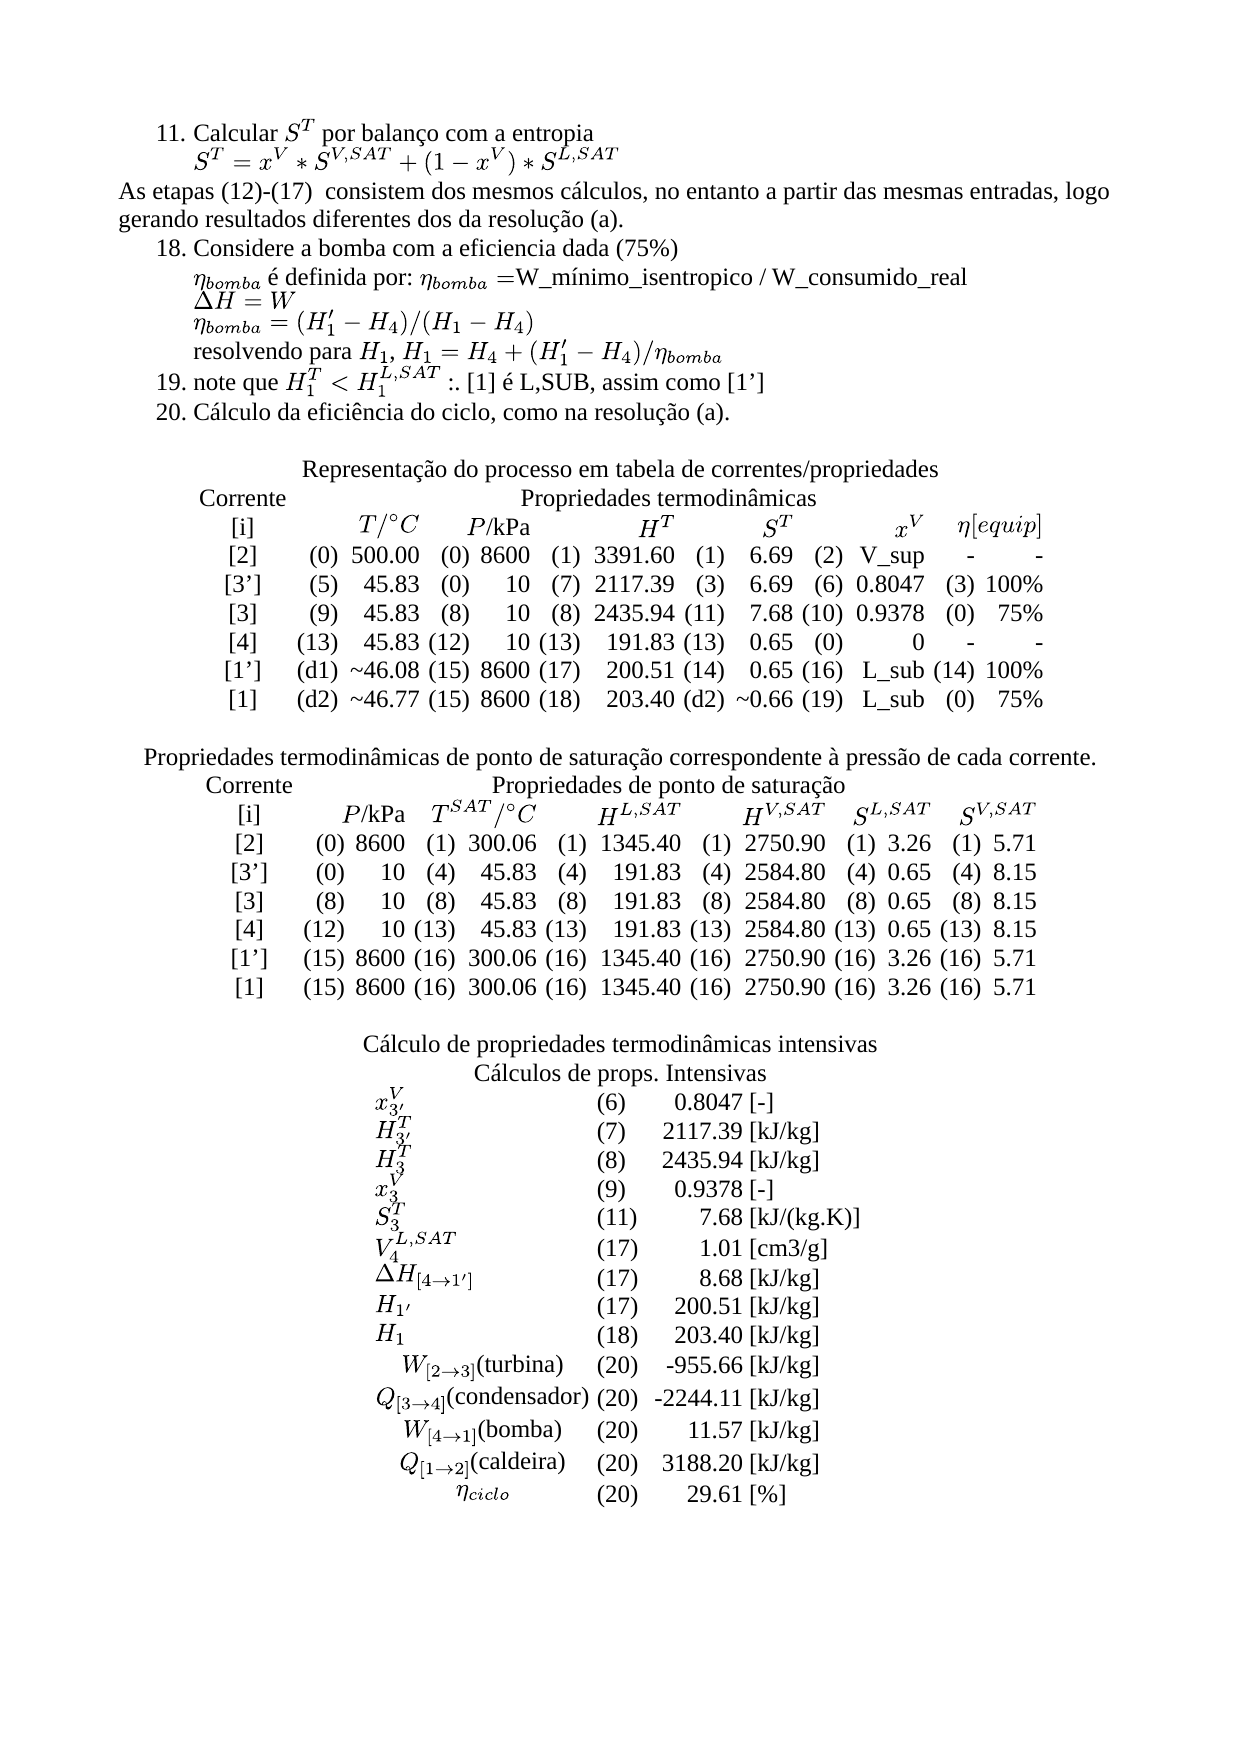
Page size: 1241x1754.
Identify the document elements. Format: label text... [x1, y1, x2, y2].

table_cell (9) [291, 598, 341, 627]
table_cell 8600 [473, 684, 533, 713]
table_cell (13) [408, 915, 458, 943]
table_cell (3) [678, 569, 728, 598]
table_cell [kJ/kg] [746, 1291, 869, 1320]
table_cell (4) [540, 857, 590, 886]
table_cell 1345.40 [590, 972, 684, 1001]
table_header Propriedades de ponto de saturação [298, 771, 1039, 799]
table_cell (20) [594, 1479, 644, 1508]
table_cell 0.8047 [846, 569, 928, 598]
table_cell 8.15 [984, 915, 1039, 943]
table_cell [kJ/kg] [746, 1381, 869, 1414]
table_cell -955.66 [644, 1349, 746, 1381]
table_cell (16) [684, 972, 734, 1001]
table_cell 2584.80 [734, 915, 829, 943]
table_cell 5.71 [984, 972, 1039, 1001]
table_cell (13) [678, 627, 728, 656]
table_cell 5.71 [984, 828, 1039, 857]
table_cell (4) [829, 857, 879, 886]
table_cell 8600 [348, 828, 408, 857]
list note que :. [1] é L,SUB, assim como [1’] [441, 366, 1122, 397]
table_cell 2435.94 [644, 1145, 746, 1174]
table_cell (17) [594, 1263, 644, 1291]
table_cell [928, 512, 1046, 541]
table_cell (8) [423, 598, 473, 627]
table_cell (17) [594, 1291, 644, 1320]
table_cell (1) [678, 541, 728, 569]
table_cell (0) [423, 569, 473, 598]
table_cell [371, 1320, 593, 1349]
table_cell ~0.66 [728, 684, 796, 713]
table_cell 1.01 [644, 1231, 746, 1263]
table_cell [kJ/kg] [746, 1320, 869, 1349]
table_cell 0.9378 [846, 598, 928, 627]
table_cell 10 [473, 598, 533, 627]
table_cell (17) [594, 1231, 644, 1263]
table_cell 0.65 [728, 656, 796, 684]
table_cell [386, 1263, 593, 1291]
table_cell 3.26 [879, 828, 934, 857]
table_cell (16) [934, 972, 984, 1001]
table_cell 2584.80 [734, 857, 829, 886]
table_cell (11) [594, 1203, 644, 1231]
list Calcular por balanço com a entropia [156, 118, 1122, 176]
table_cell (20) [594, 1349, 644, 1381]
table_cell (13) [533, 627, 583, 656]
table_cell L_sub [846, 656, 928, 684]
table_cell (1) [540, 828, 590, 857]
table_cell /kPa [298, 799, 408, 828]
table_cell 100% [978, 656, 1046, 684]
table_cell [533, 512, 678, 541]
table_cell (8) [594, 1145, 644, 1174]
table_cell (bomba) [371, 1414, 593, 1446]
table_cell (15) [423, 656, 473, 684]
table_cell (16) [408, 972, 458, 1001]
table_cell - [978, 541, 1046, 569]
table_cell [796, 512, 928, 541]
text Cálculo de propriedades termodinâmicas intensivas [118, 1029, 1122, 1058]
table_cell [i] [194, 512, 291, 541]
table_cell (2) [796, 541, 846, 569]
text Propriedades termodinâmicas de ponto de saturação correspondente à pressão de cada corrente. [118, 742, 1122, 771]
table_cell (5) [291, 569, 341, 598]
table_cell 6.69 [728, 569, 796, 598]
table_cell (d2) [678, 684, 728, 713]
table_cell (condensador) [371, 1381, 593, 1414]
table_cell 8600 [473, 541, 533, 569]
table_cell 3.26 [879, 972, 934, 1001]
table_cell /kPa [423, 512, 533, 541]
table_cell (3) [928, 569, 978, 598]
table_cell 7.68 [728, 598, 796, 627]
table_cell (12) [298, 915, 348, 943]
table_cell (13) [684, 915, 734, 943]
table_cell - [928, 627, 978, 656]
table_cell 10 [348, 886, 408, 914]
table_cell [540, 799, 684, 828]
table_cell (6) [594, 1087, 644, 1116]
table_cell [kJ/kg] [746, 1414, 869, 1446]
table_header Corrente [194, 483, 291, 512]
table_cell [371, 1263, 384, 1291]
table_cell (15) [298, 943, 348, 972]
table_cell 8600 [473, 656, 533, 684]
table_cell (17) [533, 656, 583, 684]
table_cell 45.83 [341, 627, 423, 656]
table_cell 2750.90 [734, 943, 829, 972]
table_cell 8.15 [984, 886, 1039, 914]
table_cell [405, 1174, 593, 1202]
table_cell (1) [533, 541, 583, 569]
text As etapas (12)-(17) consistem dos mesmos cálculos, no entanto a partir das mesmas entradas, logo gerando resultados diferentes dos da resolução (a). [118, 176, 1122, 233]
table_cell 7.68 [644, 1203, 746, 1231]
table_cell 8600 [348, 943, 408, 972]
table_cell (0) [928, 684, 978, 713]
table_cell (8) [684, 886, 734, 914]
table_cell [kJ/kg] [746, 1145, 869, 1174]
table_cell 8.15 [984, 857, 1039, 886]
table_cell (8) [533, 598, 583, 627]
table_cell V_sup [846, 541, 928, 569]
table_cell 8.68 [644, 1263, 746, 1291]
table_cell (19) [796, 684, 846, 713]
table_cell (18) [594, 1320, 644, 1349]
table_cell (16) [796, 656, 846, 684]
table_cell [829, 799, 934, 828]
table_cell [3’] [201, 857, 298, 886]
table_cell 10 [348, 915, 408, 943]
table_cell (15) [423, 684, 473, 713]
table_cell 191.83 [590, 915, 684, 943]
table_cell 203.40 [644, 1320, 746, 1349]
table_cell (caldeira) [371, 1446, 593, 1479]
table_cell [291, 512, 423, 541]
table_cell (16) [934, 943, 984, 972]
table_cell (14) [928, 656, 978, 684]
table_cell (9) [594, 1174, 644, 1202]
table_cell (12) [423, 627, 473, 656]
table_cell - [928, 541, 978, 569]
table_cell -2244.11 [644, 1381, 746, 1414]
table_cell [457, 1231, 593, 1263]
table_cell [%] [746, 1479, 869, 1508]
table_cell 1345.40 [590, 828, 684, 857]
table_cell [i] [201, 799, 298, 828]
table_cell (1) [829, 828, 879, 857]
list Cálculo da eficiência do ciclo, como na resolução (a). [156, 397, 1122, 426]
table_cell [2] [201, 828, 298, 857]
table_cell [406, 1203, 593, 1231]
table_cell (0) [291, 541, 341, 569]
table_cell 45.83 [341, 569, 423, 598]
table_cell (d2) [291, 684, 341, 713]
table_cell (16) [829, 972, 879, 1001]
table_cell L_sub [846, 684, 928, 713]
table_cell [kJ/kg] [746, 1446, 869, 1479]
table_cell (8) [540, 886, 590, 914]
table_cell [kJ/kg] [746, 1116, 869, 1145]
table_cell [-] [746, 1174, 869, 1202]
table_cell 10 [473, 627, 533, 656]
table_cell 45.83 [458, 886, 540, 914]
table_cell 2117.39 [583, 569, 678, 598]
table_cell (0) [796, 627, 846, 656]
table_cell (13) [934, 915, 984, 943]
table_cell 75% [978, 684, 1046, 713]
table_cell (8) [298, 886, 348, 914]
table_cell (16) [540, 943, 590, 972]
table_cell 10 [348, 857, 408, 886]
table_cell [kJ/kg] [746, 1349, 869, 1381]
table_cell 0.65 [728, 627, 796, 656]
table_cell (6) [796, 569, 846, 598]
table_cell (13) [829, 915, 879, 943]
table_cell (15) [298, 972, 348, 1001]
table_cell [1] [194, 684, 291, 713]
table_cell [408, 799, 431, 828]
table_cell (20) [594, 1414, 644, 1446]
table_header Cálculos de props. Intensivas [371, 1058, 869, 1087]
list note que :. [1] é L,SUB, assim como [1’] [156, 366, 284, 397]
table_cell (0) [928, 598, 978, 627]
text Representação do processo em tabela de correntes/propriedades [118, 454, 1122, 483]
table_cell 191.83 [590, 857, 684, 886]
table_cell [1’] [194, 656, 291, 684]
table_cell [1] [201, 972, 298, 1001]
table_cell (4) [934, 857, 984, 886]
table_cell [412, 1116, 593, 1145]
table_cell ~46.08 [341, 656, 423, 684]
table_cell (d1) [291, 656, 341, 684]
table_cell 75% [978, 598, 1046, 627]
table_cell 2435.94 [583, 598, 678, 627]
table_cell (4) [408, 857, 458, 886]
table_cell (1) [684, 828, 734, 857]
table_cell (13) [540, 915, 590, 943]
table_cell (10) [796, 598, 846, 627]
table_cell (16) [684, 943, 734, 972]
table_cell 6.69 [728, 541, 796, 569]
table_cell (8) [829, 886, 879, 914]
table_cell 0.65 [879, 915, 934, 943]
table_cell (turbina) [371, 1349, 593, 1381]
table_cell 191.83 [590, 886, 684, 914]
table_cell [4] [201, 915, 298, 943]
table_cell (7) [533, 569, 583, 598]
table_cell [3’] [194, 569, 291, 598]
table_cell 11.57 [644, 1414, 746, 1446]
table_cell (7) [594, 1116, 644, 1145]
table_cell [1’] [201, 943, 298, 972]
table_cell 0.65 [879, 886, 934, 914]
table_cell 5.71 [984, 943, 1039, 972]
table_cell (16) [408, 943, 458, 972]
table_cell [2] [194, 541, 291, 569]
table_cell (0) [423, 541, 473, 569]
table_cell 2750.90 [734, 828, 829, 857]
table_cell [371, 1291, 593, 1320]
table_cell 0.9378 [644, 1174, 746, 1202]
table_cell (11) [678, 598, 728, 627]
table_cell 300.06 [458, 828, 540, 857]
table_cell 10 [473, 569, 533, 598]
table_cell (16) [540, 972, 590, 1001]
table_cell (18) [533, 684, 583, 713]
table_cell [405, 1087, 593, 1116]
table_cell (4) [684, 857, 734, 886]
table_cell 29.61 [644, 1479, 746, 1508]
table_cell [cm3/g] [746, 1231, 869, 1263]
table_cell 500.00 [341, 541, 423, 569]
table_cell (8) [934, 886, 984, 914]
table_cell (0) [298, 857, 348, 886]
table_cell [kJ/(kg.K)] [746, 1203, 869, 1231]
table_cell 203.40 [583, 684, 678, 713]
table_cell [678, 512, 796, 541]
table_cell (8) [408, 886, 458, 914]
table_cell 200.51 [583, 656, 678, 684]
table_cell (20) [594, 1381, 644, 1414]
table_cell [3] [194, 598, 291, 627]
table_cell 300.06 [458, 972, 540, 1001]
table_cell 2750.90 [734, 972, 829, 1001]
table_cell 8600 [348, 972, 408, 1001]
table_cell [934, 799, 1039, 828]
table_cell [371, 1479, 593, 1508]
table_cell 191.83 [583, 627, 678, 656]
table_cell 300.06 [458, 943, 540, 972]
table_cell 45.83 [341, 598, 423, 627]
table_cell 1345.40 [590, 943, 684, 972]
table_cell 100% [978, 569, 1046, 598]
table_cell 0.65 [879, 857, 934, 886]
table_cell 0 [846, 627, 928, 656]
table_cell 45.83 [458, 915, 540, 943]
table_cell 2117.39 [644, 1116, 746, 1145]
table_cell 3.26 [879, 943, 934, 972]
table_cell (1) [408, 828, 458, 857]
table_cell [3] [201, 886, 298, 914]
table_cell [412, 1145, 593, 1174]
table_cell 3391.60 [583, 541, 678, 569]
table_cell (1) [934, 828, 984, 857]
table_cell [-] [746, 1087, 869, 1116]
table_cell 0.8047 [644, 1087, 746, 1116]
table_cell [684, 799, 829, 828]
table_cell (14) [678, 656, 728, 684]
table_cell (0) [298, 828, 348, 857]
table_cell (20) [594, 1446, 644, 1479]
table_cell 3188.20 [644, 1446, 746, 1479]
table_cell (13) [291, 627, 341, 656]
table_cell [kJ/kg] [746, 1263, 869, 1291]
table_header Corrente [201, 771, 298, 799]
table_header Propriedades termodinâmicas [291, 483, 1046, 512]
table_cell (16) [829, 943, 879, 972]
list Considere a bomba com a eficiencia dada (75%) é definida por: W_mínimo_isentropico / W_consumido_real resolvendo para , [156, 233, 1122, 366]
table_cell ~46.77 [341, 684, 423, 713]
table_cell 2584.80 [734, 886, 829, 914]
table_cell 200.51 [644, 1291, 746, 1320]
table_cell [4] [194, 627, 291, 656]
table_cell 45.83 [458, 857, 540, 886]
table_cell - [978, 627, 1046, 656]
